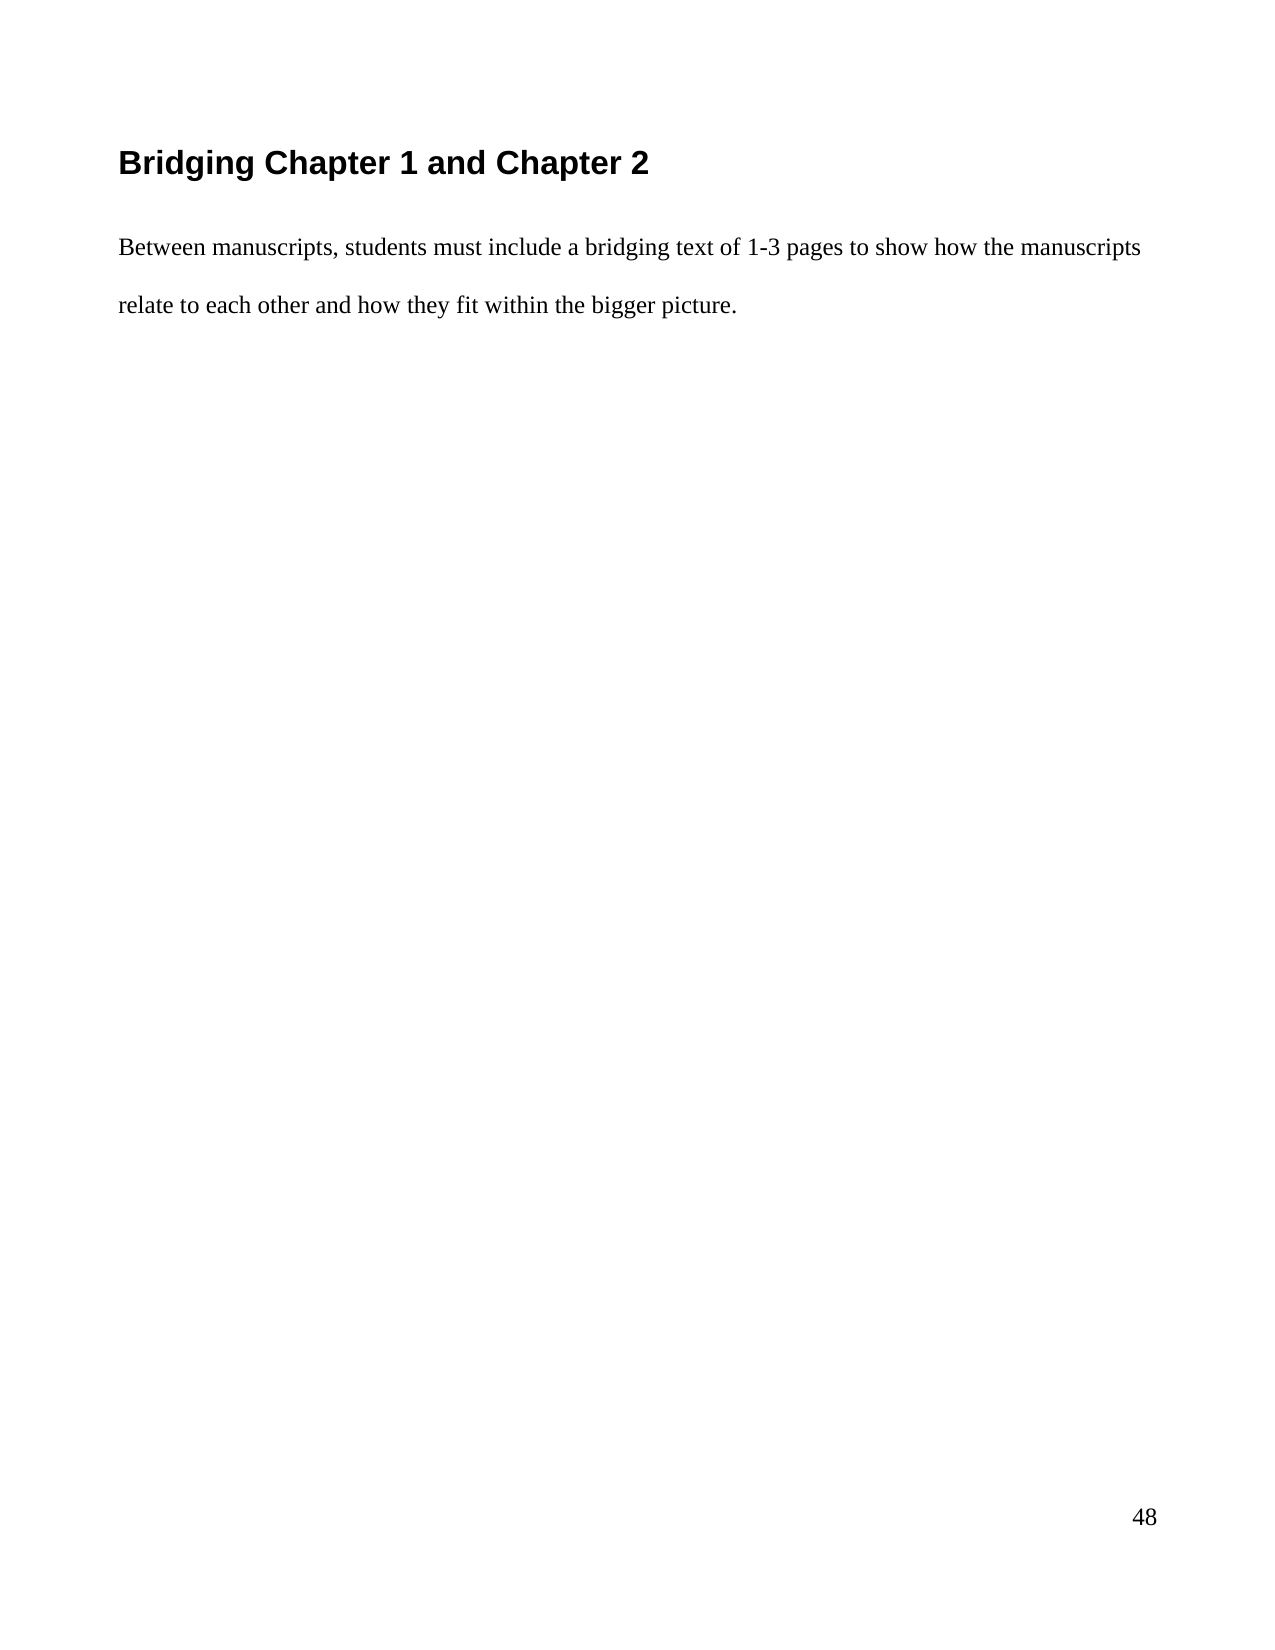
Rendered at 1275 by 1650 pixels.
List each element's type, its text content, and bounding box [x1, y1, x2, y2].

subtitle Bridging Chapter 1 and Chapter 2 [118, 143, 1157, 182]
text Between manuscripts, students must include a bridging text of 1-3 pages to show how the manuscripts relate to each other and how they fit within the bigger picture. [118, 232, 1157, 319]
